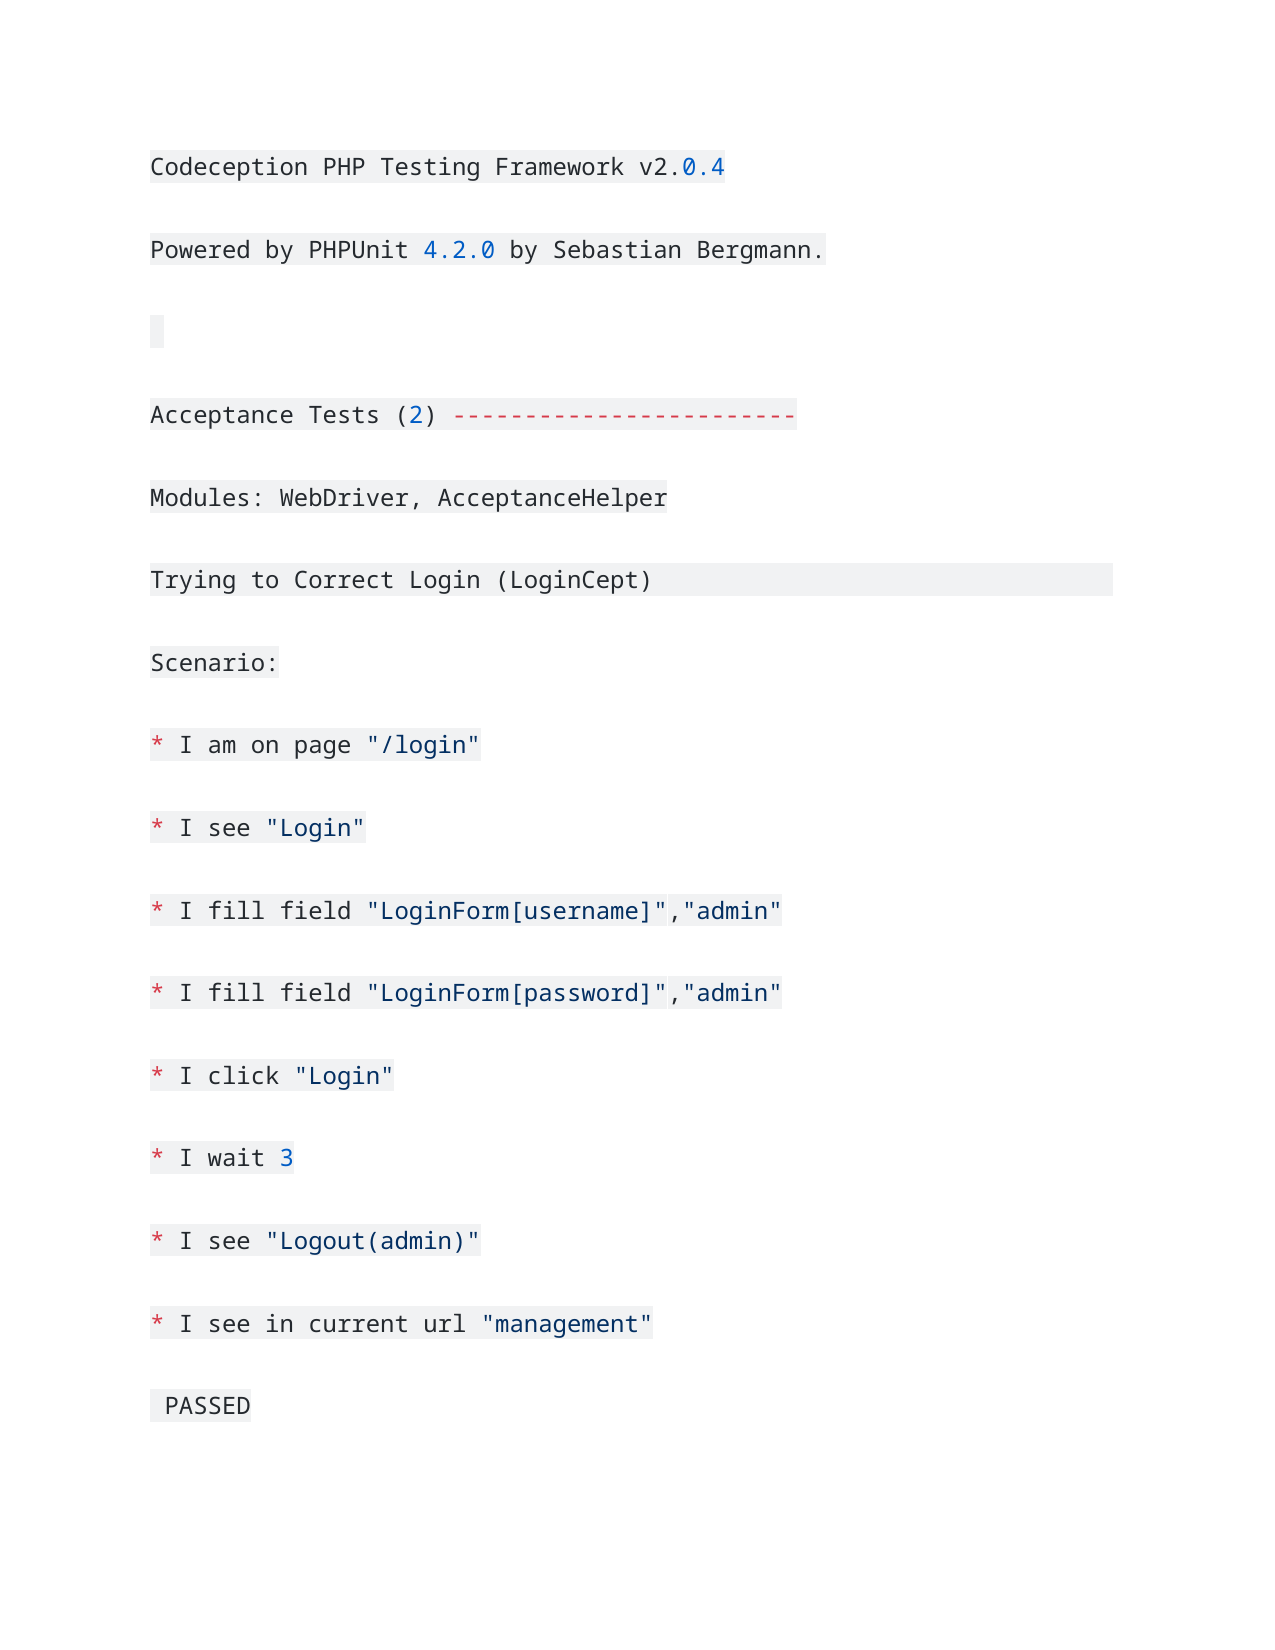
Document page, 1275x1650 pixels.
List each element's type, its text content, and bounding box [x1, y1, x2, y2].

text * I see "Login" [150, 811, 1125, 843]
text Scenario: [150, 646, 1125, 678]
text * I see in current url "management" [150, 1306, 1125, 1339]
text * I fill field "LoginForm[password]","admin" [150, 976, 1125, 1009]
text Modules: WebDriver, AcceptanceHelper [150, 480, 1125, 513]
text Codeception PHP Testing Framework v2.0.4 [150, 150, 1125, 183]
text * I fill field "LoginForm[username]","admin" [150, 893, 1125, 926]
text * I click "Login" [150, 1059, 1125, 1091]
text Acceptance Tests (2) ------------------------ [150, 398, 1125, 430]
text Trying to Correct Login (LoginCept) [150, 563, 1125, 596]
text * I wait 3 [150, 1141, 1125, 1174]
text * I am on page "/login" [150, 728, 1125, 761]
text Powered by PHPUnit 4.2.0 by Sebastian Bergmann. [150, 233, 1125, 265]
text * I see "Logout(admin)" [150, 1224, 1125, 1256]
text PASSED [150, 1389, 1125, 1422]
